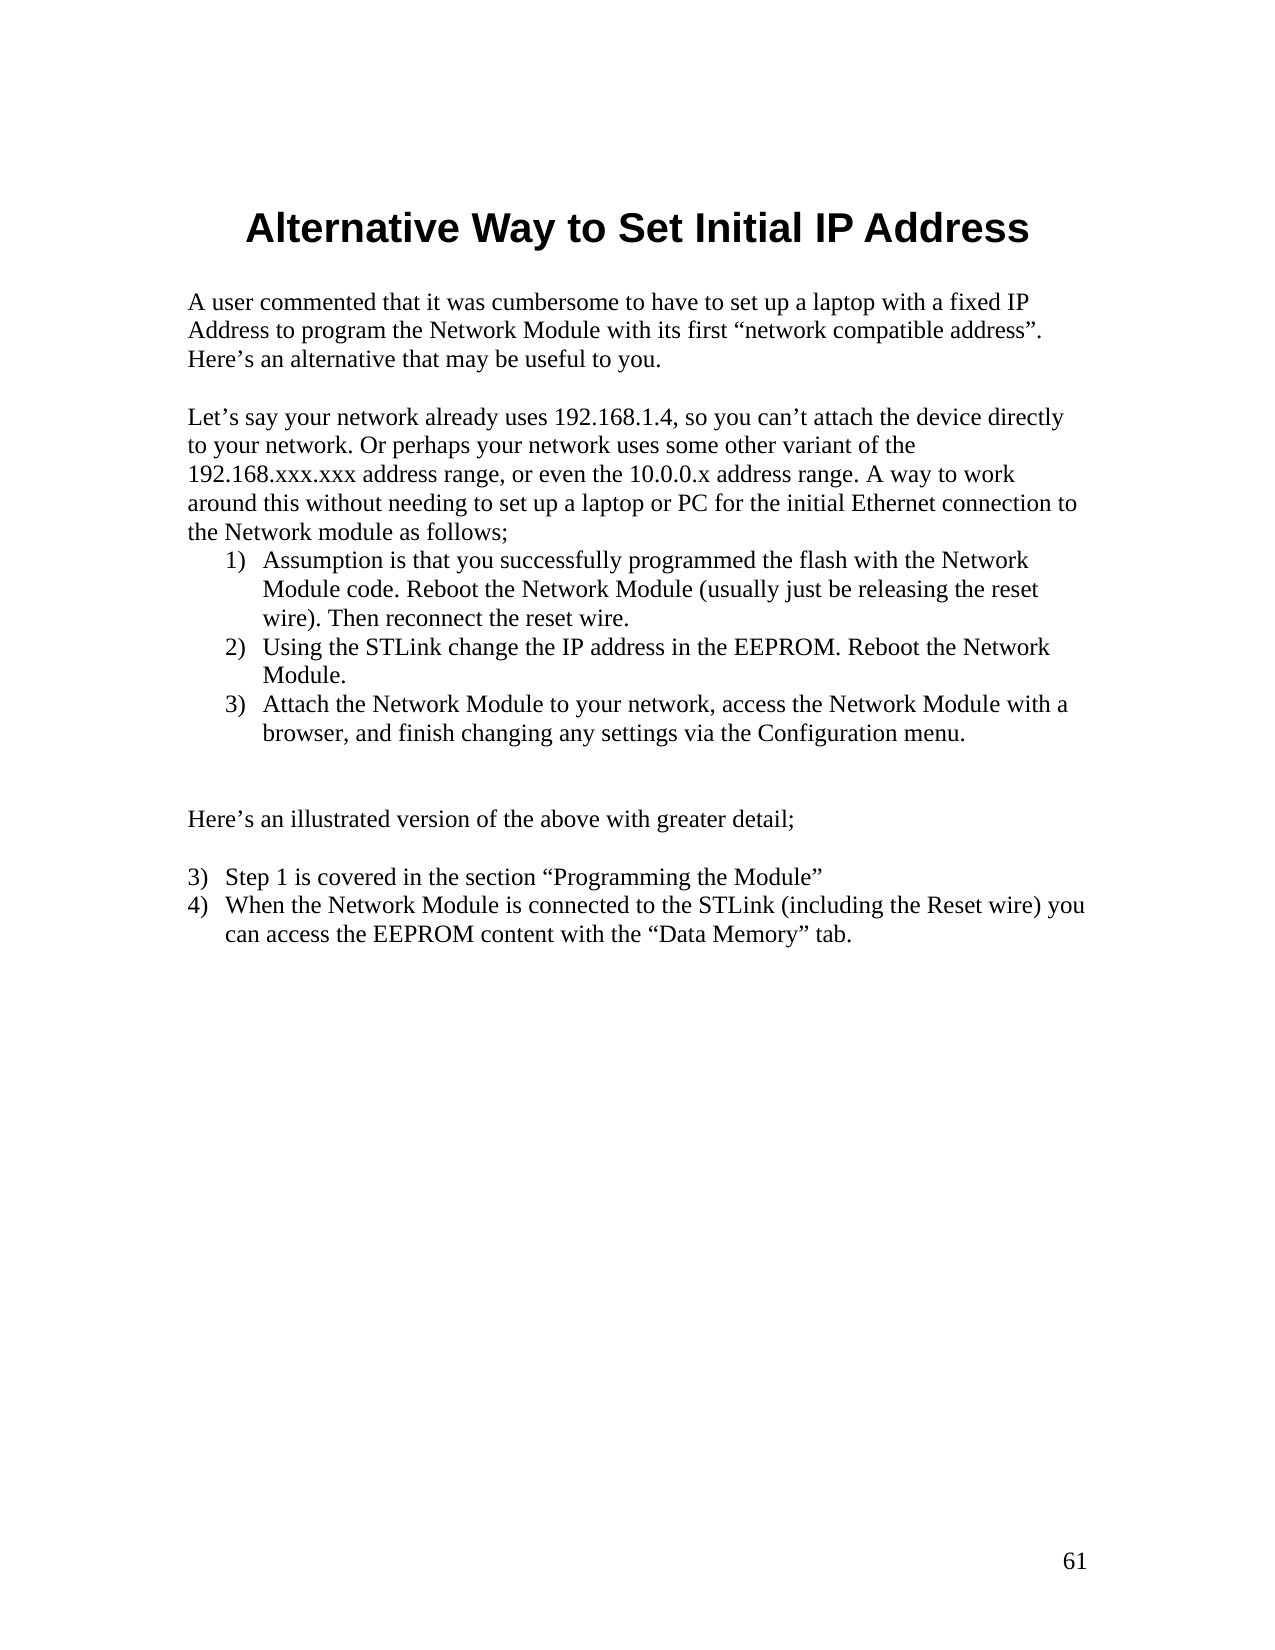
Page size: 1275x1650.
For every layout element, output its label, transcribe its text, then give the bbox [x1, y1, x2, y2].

list Step 1 is covered in the section “Programming the Module” [187, 862, 1087, 890]
text Here’s an illustrated version of the above with greater detail; [187, 804, 1087, 833]
list Using the STLink change the IP address in the EEPROM. Reboot the Network Module. [225, 632, 1087, 689]
list Attach the Network Module to your network, access the Network Module with a browser, and finish changing any settings via the Configuration menu. [225, 689, 1087, 747]
text A user commented that it was cumbersome to have to set up a laptop with a fixed IP Address to program the Network Module with its first “network compatible address”. Here’s an alternative that may be useful to you. [187, 287, 1087, 373]
text Let’s say your network already uses 192.168.1.4, so you can’t attach the device directly to your network. Or perhaps your network uses some other variant of the 192.168.xxx.xxx address range, or even the 10.0.0.x address range. A way to work around this without needing to set up a laptop or PC for the initial Ethernet connection to the Network module as follows; [187, 402, 1087, 545]
list When the Network Module is connected to the STLink (including the Reset wire) you can access the EEPROM content with the “Data Memory” tab. [187, 890, 1087, 948]
subtitle Alternative Way to Set Initial IP Address [187, 204, 1087, 252]
list Assumption is that you successfully programmed the flash with the Network Module code. Reboot the Network Module (usually just be releasing the reset wire). Then reconnect the reset wire. [225, 545, 1087, 632]
